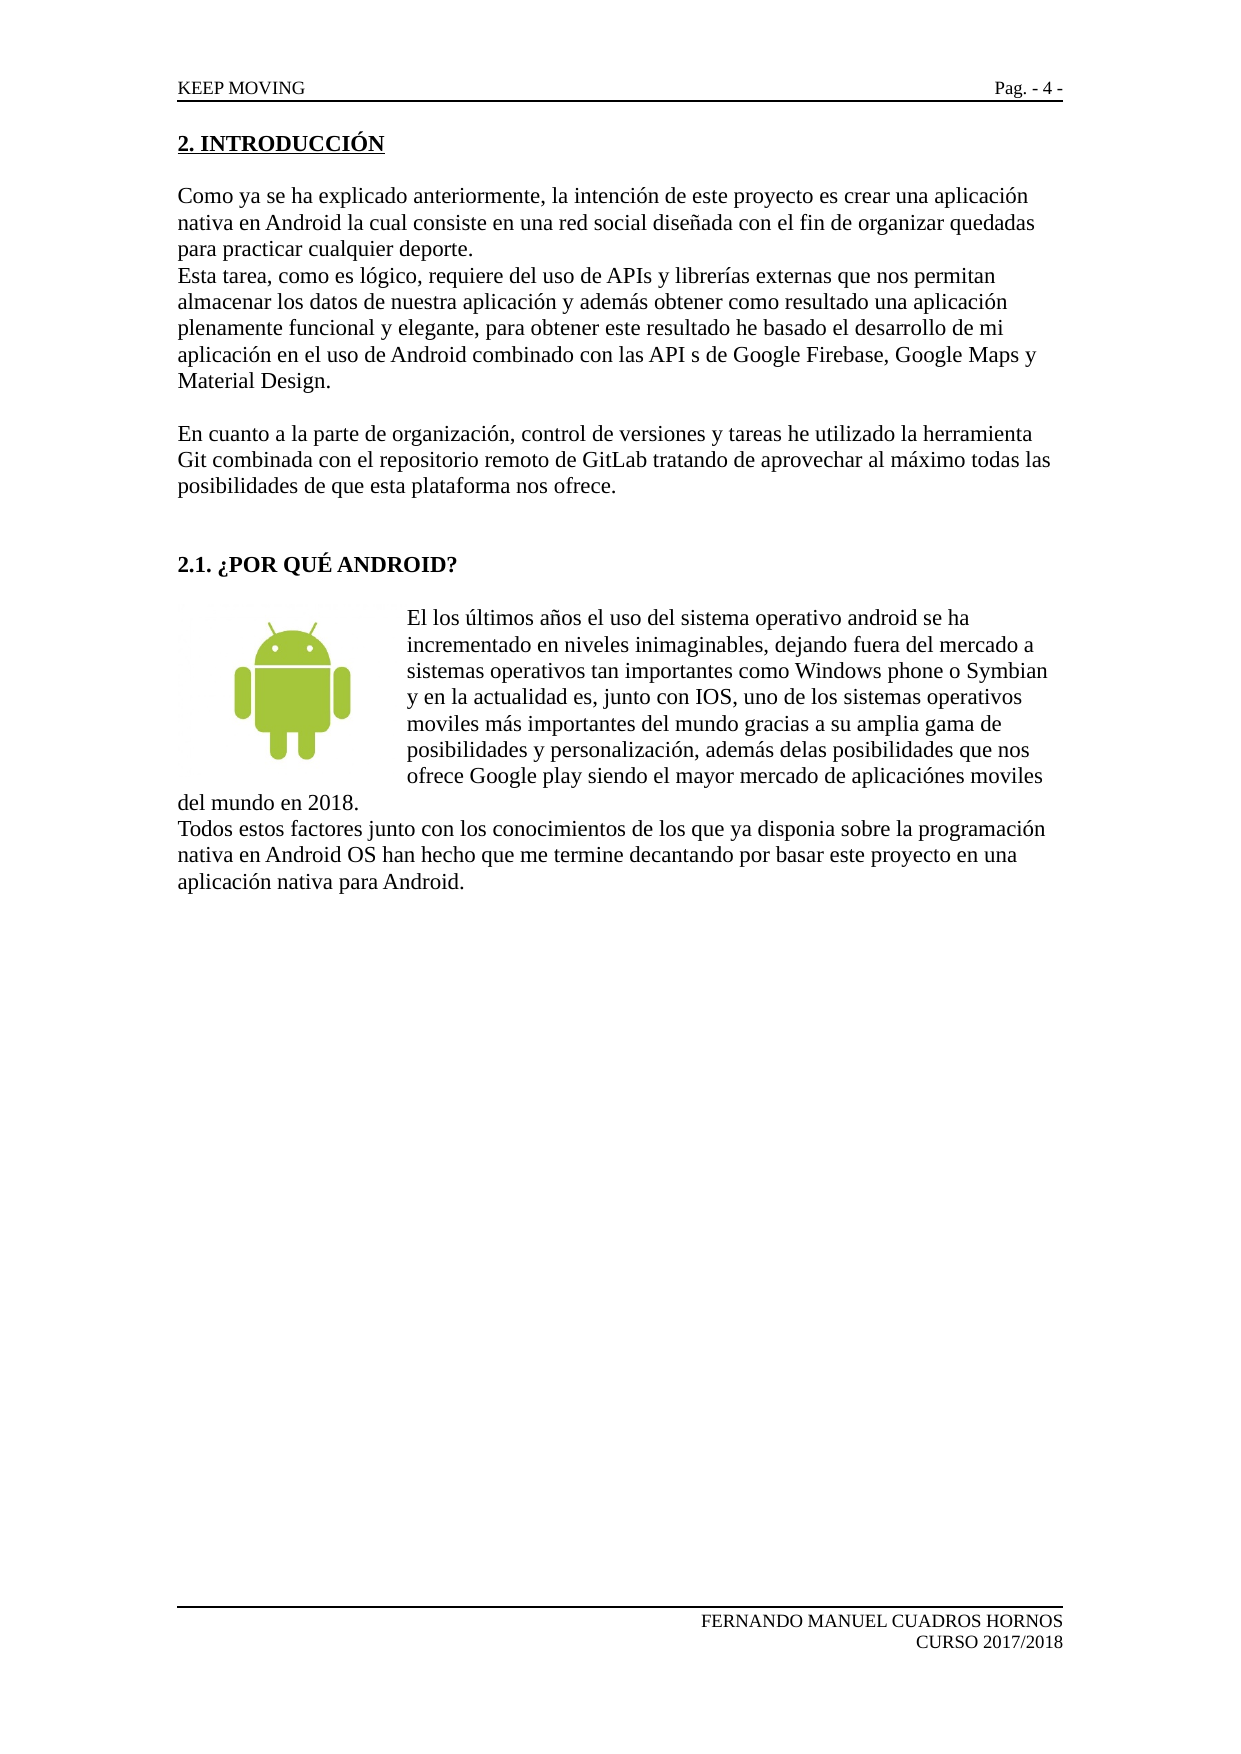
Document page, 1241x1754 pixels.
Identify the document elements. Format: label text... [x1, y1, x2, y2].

text 2. INTRODUCCIÓN [177, 130, 1063, 156]
text El los últimos años el uso del sistema operativo android se ha incrementado en niveles inimaginables, dejando fuera del mercado a sistemas operativos tan importantes como Windows phone o Symbian y en la actualidad es, junto con IOS, uno de los sistemas operativos moviles más importantes del mundo gracias a su amplia gama de posibilidades y personalización, además delas posibilidades que nos ofrece Google play siendo el mayor mercado de aplicaciónes moviles del mundo en 2018. [177, 604, 1063, 815]
text En cuanto a la parte de organización, control de versiones y tareas he utilizado la herramienta Git combinada con el repositorio remoto de GitLab tratando de aprovechar al máximo todas las posibilidades de que esta plataforma nos ofrece. [177, 420, 1063, 499]
text Todos estos factores junto con los conocimientos de los que ya disponia sobre la programación nativa en Android OS han hecho que me termine decantando por basar este proyecto en una aplicación nativa para Android. [177, 815, 1063, 894]
text Como ya se ha explicado anteriormente, la intención de este proyecto es crear una aplicación nativa en Android la cual consiste en una red social diseñada con el fin de organizar quedadas para practicar cualquier deporte. [177, 183, 1063, 262]
text Esta tarea, como es lógico, requiere del uso de APIs y librerías externas que nos permitan almacenar los datos de nuestra aplicación y además obtener como resultado una aplicación plenamente funcional y elegante, para obtener este resultado he basado el desarrollo de mi aplicación en el uso de Android combinado con las API s de Google Firebase, Google Maps y Material Design. [177, 262, 1063, 393]
text 2.1. ¿POR QUÉ ANDROID? [177, 552, 1063, 578]
